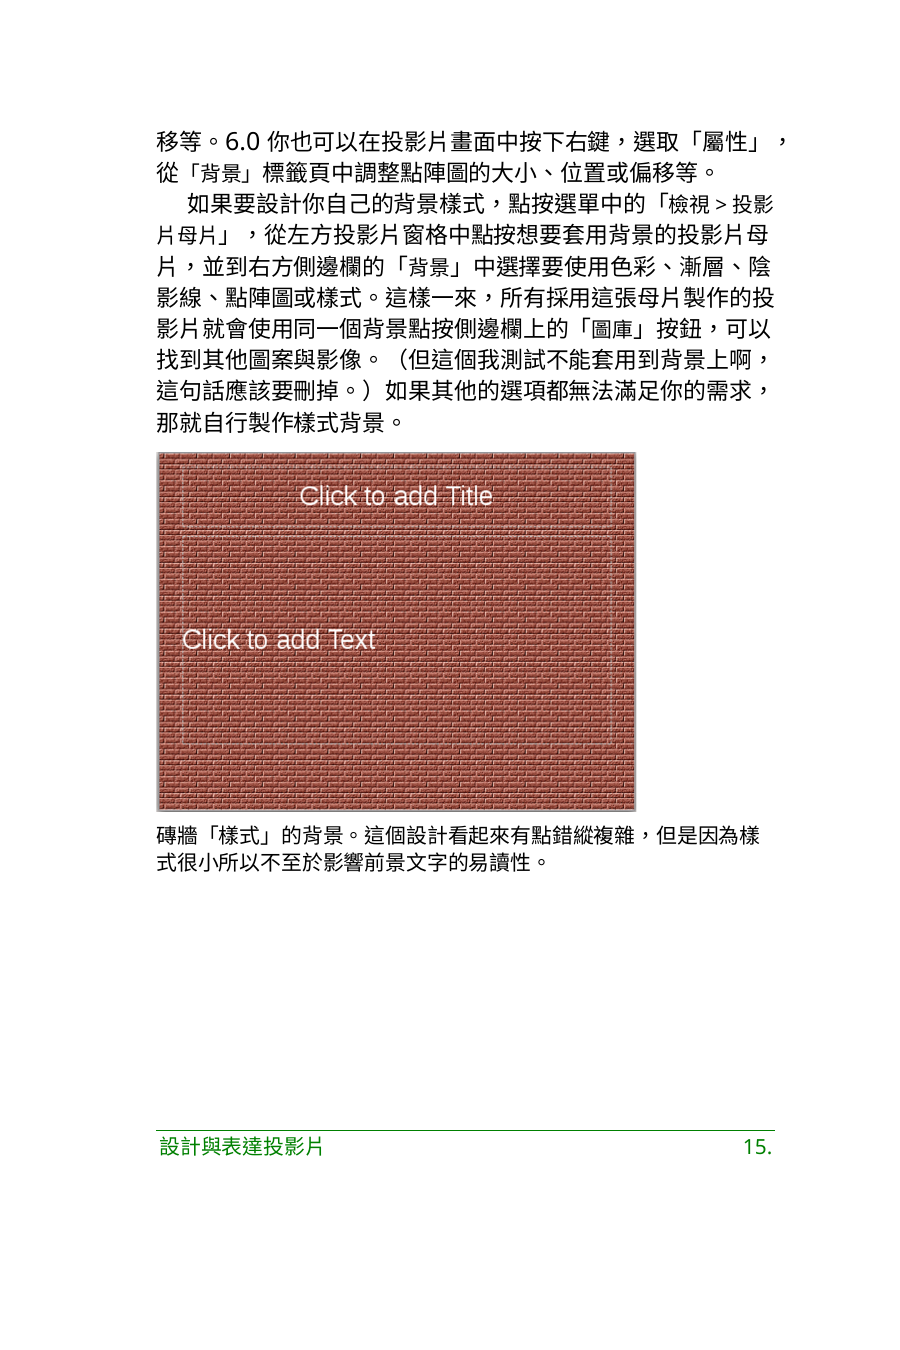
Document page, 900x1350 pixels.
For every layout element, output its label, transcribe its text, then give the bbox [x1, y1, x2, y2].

table_header [156, 452, 775, 813]
picture [156, 452, 637, 812]
table_cell 磚牆「樣式」的背景。這個設計看起來有點錯縱複雜，但是因為樣式很小所以不至於影響前景文字的易讀性。 [156, 814, 775, 876]
text 5.4 你也可以在投影片畫面中按下右鍵，選取「投影片頁面屬性」，從「背景」標籤頁中調整點陣圖的大小、位置或偏移等。6.0 你也可以在投影片畫面中按下右鍵，選取「屬性」，從「背景」標籤頁中調整點陣圖的大小、位置或偏移等。 [156, 125, 775, 187]
text 如果要設計你自己的背景樣式，點按選單中的「檢視 > 投影片母片」，從左方投影片窗格中點按想要套用背景的投影片母片，並到右方側邊欄的「背景」中選擇要使用色彩、漸層、陰影線、點陣圖或樣式。這樣一來，所有採用這張母片製作的投影片就會使用同一個背景點按側邊欄上的「圖庫」按鈕，可以找到其他圖案與影像。（但這個我測試不能套用到背景上啊，這句話應該要刪掉。）如果其他的選項都無法滿足你的需求，那就自行製作樣式背景。 [156, 187, 775, 437]
